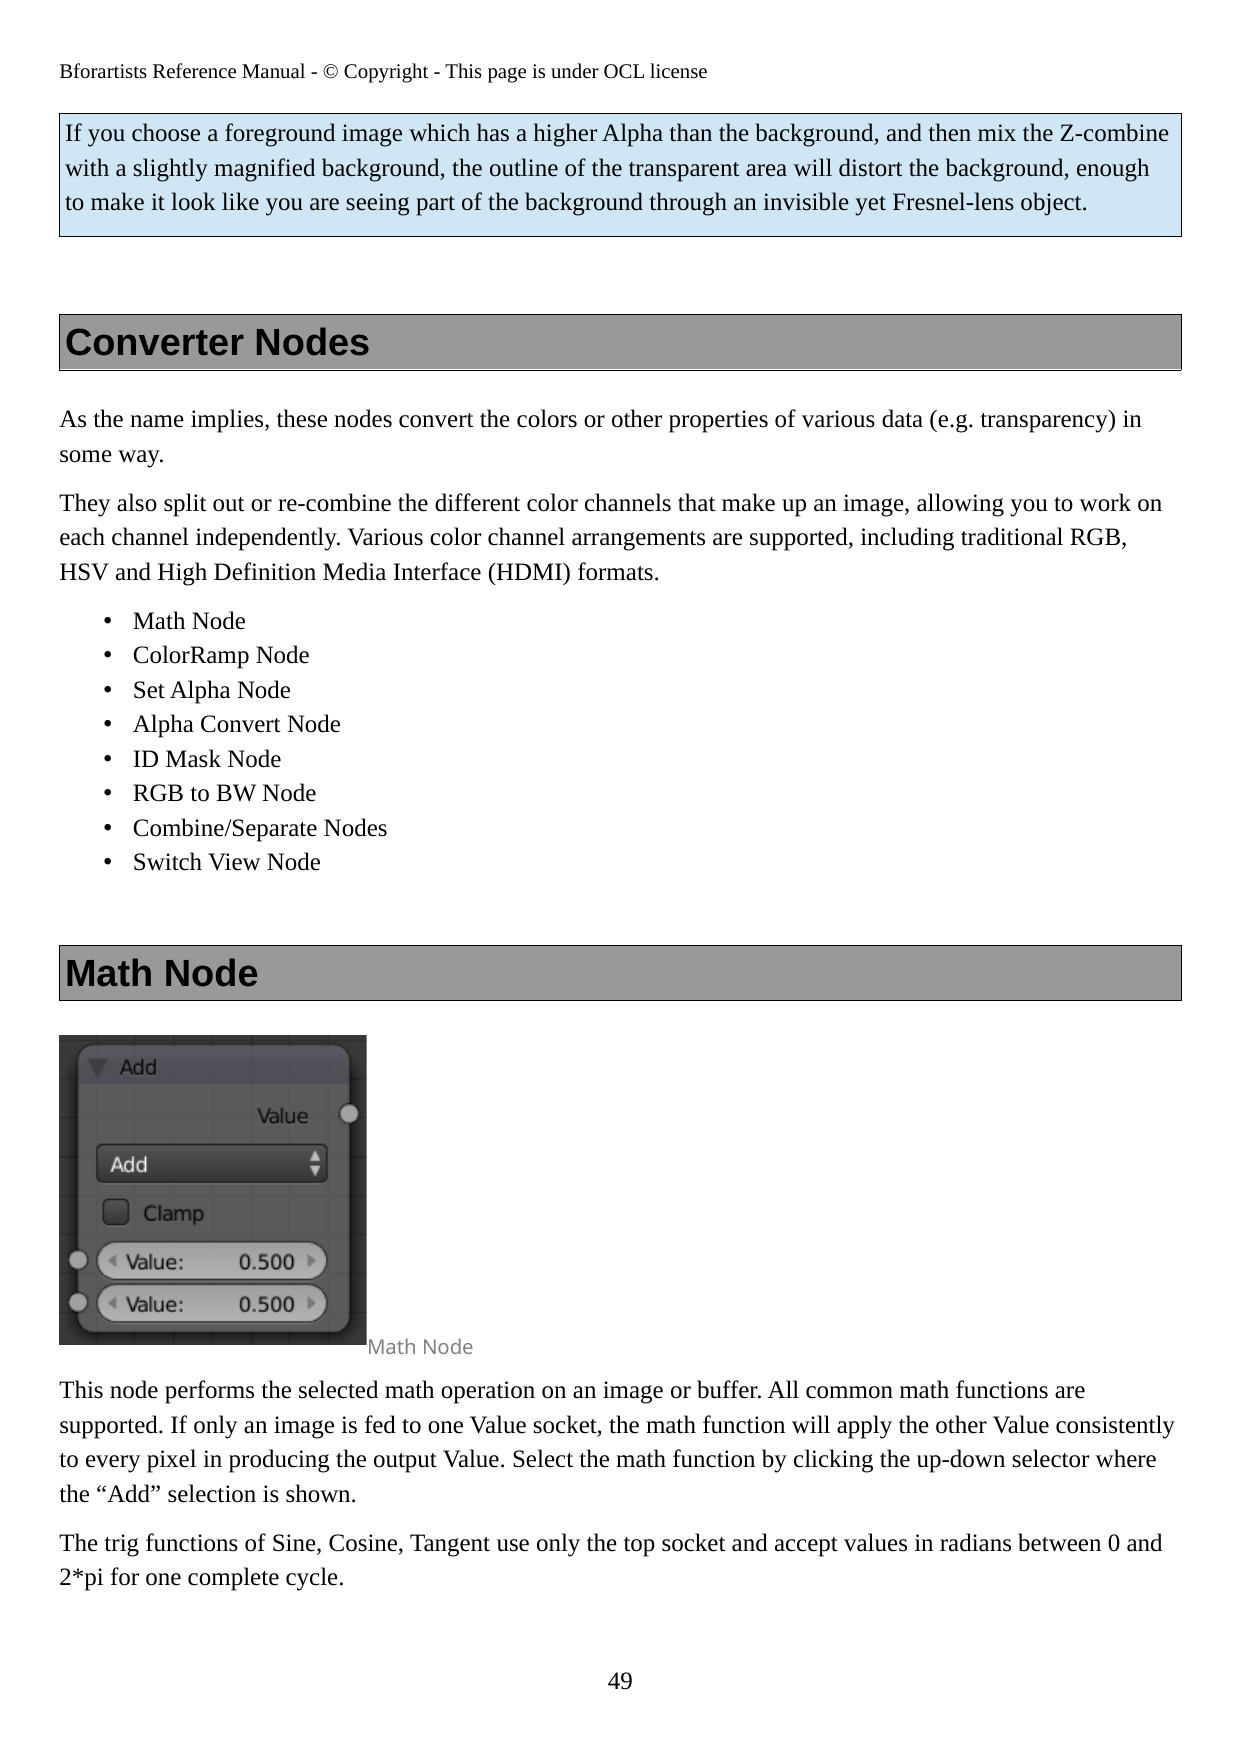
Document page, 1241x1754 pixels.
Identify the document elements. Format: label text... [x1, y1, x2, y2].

table_cell If you choose a foreground image which has a higher Alpha than the background, and then mix the Z-combine with a slightly magnified background, the outline of the transparent area will distort the background, enough to make it look like you are seeing part of the background through an invisible yet Fresnel-lens object. [60, 114, 1181, 236]
table_header Converter Nodes [60, 315, 1181, 369]
list Combine/Separate Nodes [103, 813, 1181, 841]
text This node performs the selected math operation on an image or buffer. All common math functions are supported. If only an image is fed to one Value socket, the math function will apply the other Value consistently to every pixel in producing the output Value. Select the math function by clicking the up-down selector where the “Add” selection is shown. [59, 1375, 1181, 1507]
text They also split out or re-combine the different color channels that make up an image, allowing you to work on each channel independently. Various color channel arrangements are supported, including traditional RGB, HSV and High Definition Media Interface (HDMI) formats. [59, 488, 1181, 585]
text Math Node [59, 1329, 1181, 1361]
list ID Mask Node [103, 744, 1181, 772]
text As the name implies, these nodes convert the colors or other properties of various data (e.g. transparency) in some way. [59, 404, 1181, 467]
list Set Alpha Node [103, 675, 1181, 703]
picture [59, 1035, 367, 1345]
list RGB to BW Node [103, 778, 1181, 807]
list Math Node [103, 606, 1181, 634]
table_header Math Node [60, 946, 1181, 1000]
list ColorRamp Node [103, 640, 1181, 669]
list Alpha Convert Node [103, 709, 1181, 738]
text The trig functions of Sine, Cosine, Tangent use only the top socket and accept values in radians between 0 and 2*pi for one complete cycle. [59, 1528, 1181, 1591]
list Switch View Node [103, 847, 1181, 876]
